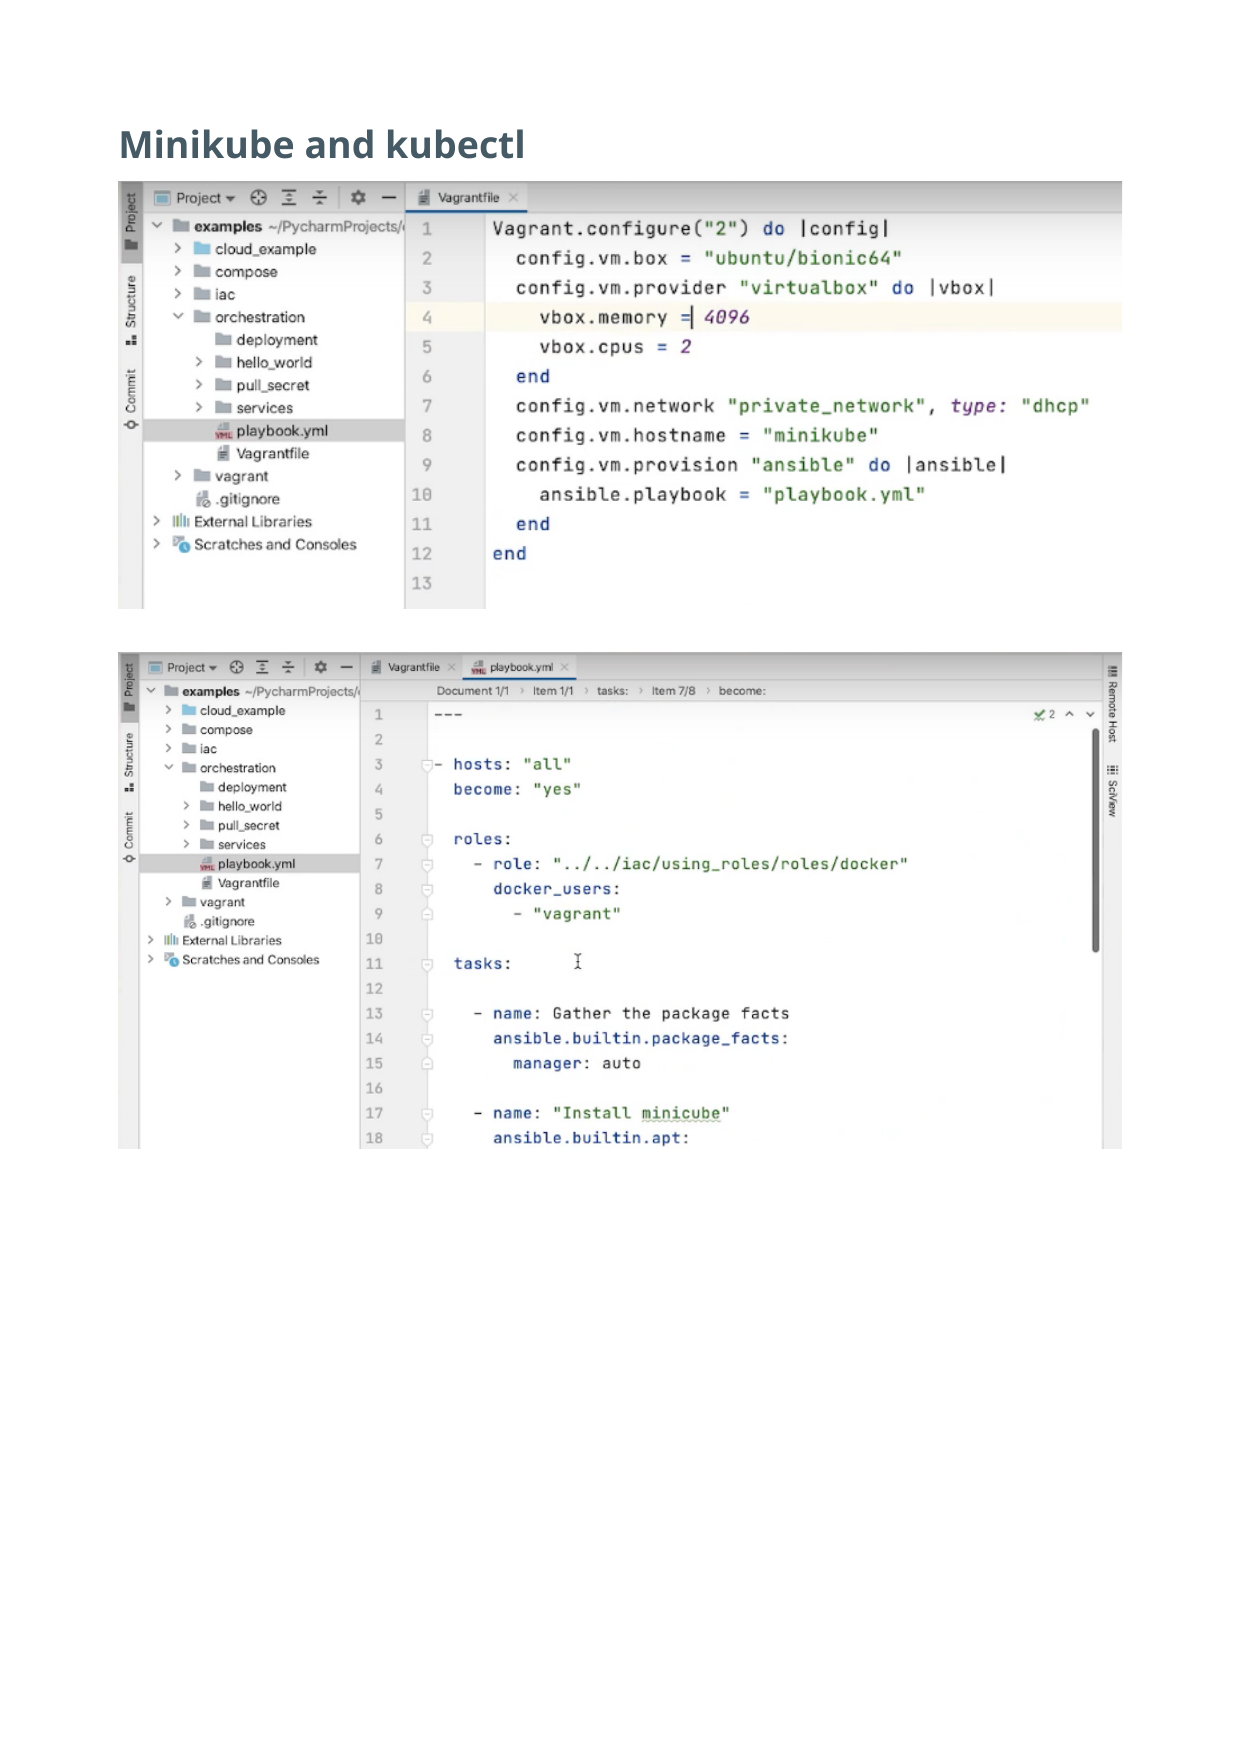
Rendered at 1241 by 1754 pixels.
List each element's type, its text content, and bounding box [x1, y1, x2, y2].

picture [118, 181, 1123, 609]
subtitle Minikube and kubectl [118, 118, 1122, 169]
picture [118, 652, 1123, 1149]
